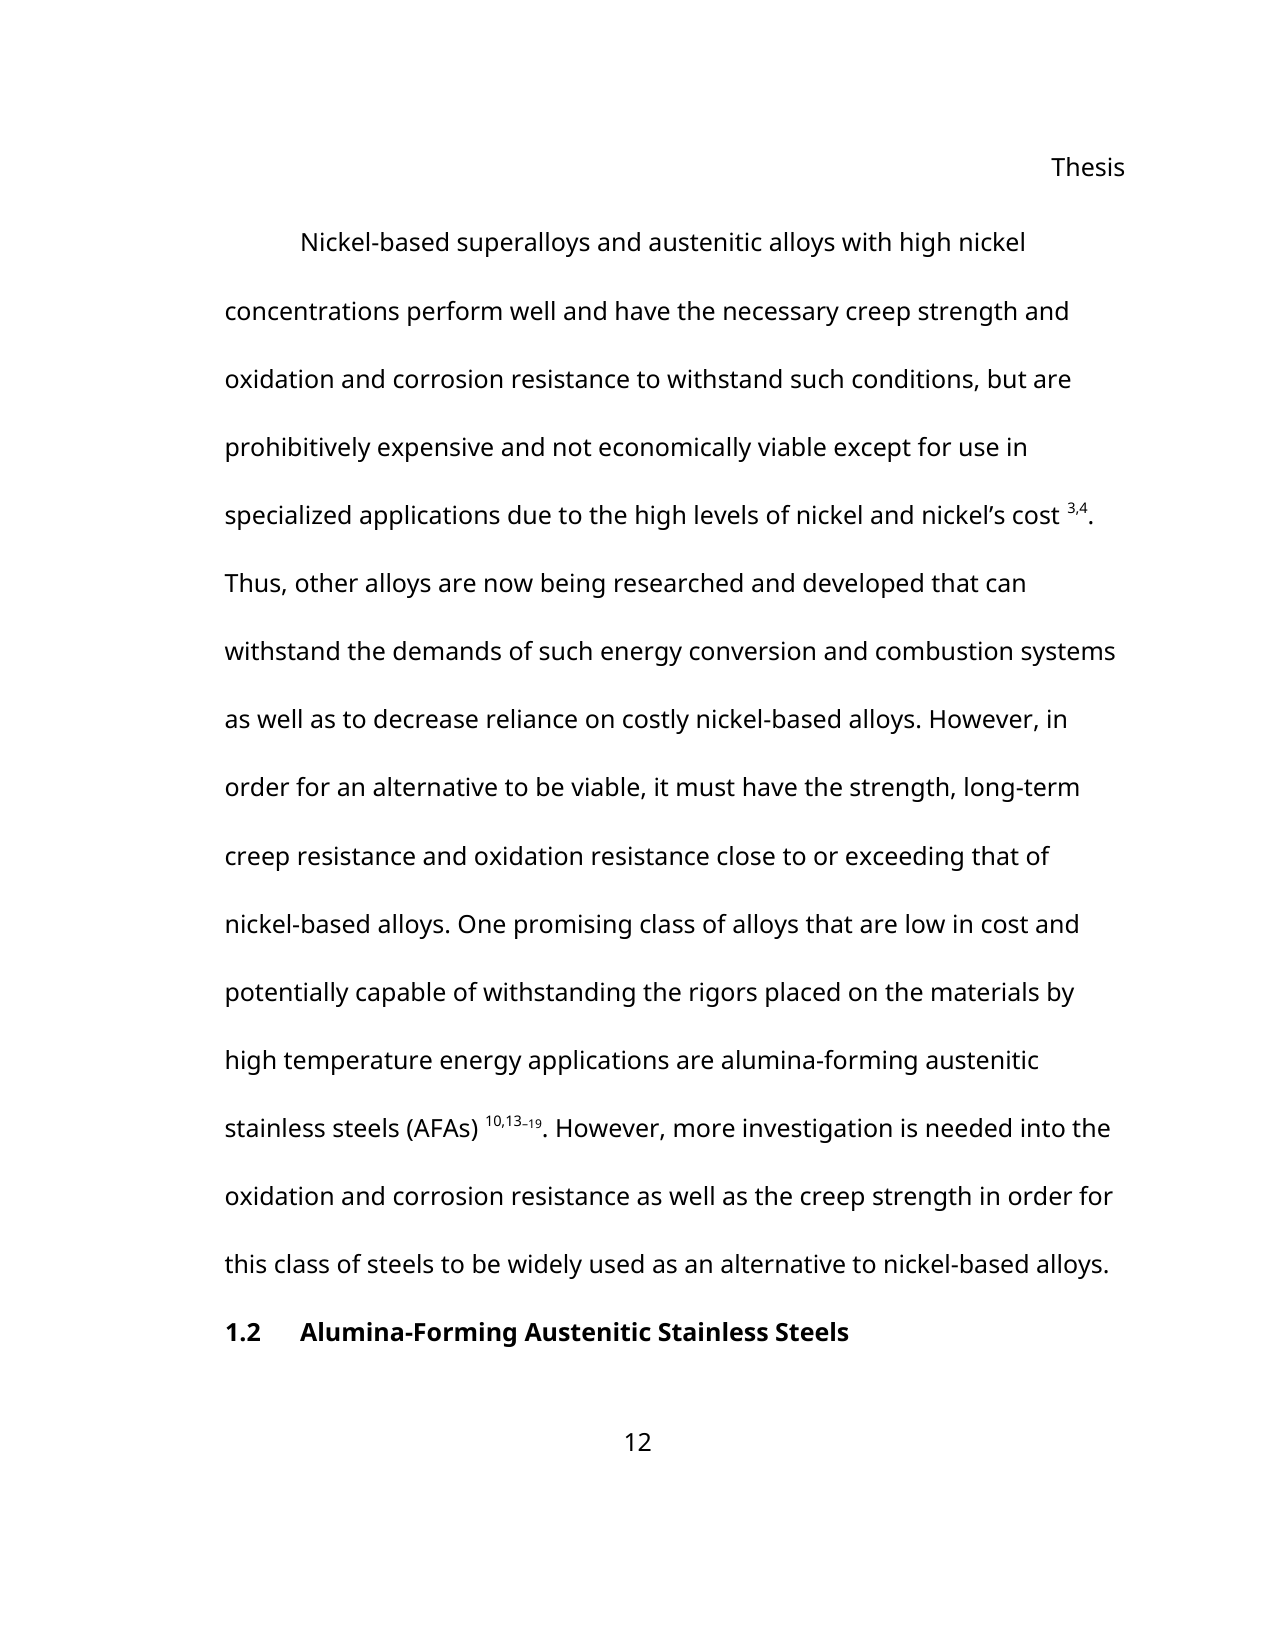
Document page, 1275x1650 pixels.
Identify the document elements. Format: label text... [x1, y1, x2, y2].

text Nickel-based superalloys and austenitic alloys with high nickel concentrations perform well and have the necessary creep strength and oxidation and corrosion resistance to withstand such conditions, but are prohibitively expensive and not economically viable except for use in specialized applications due to the high levels of nickel and nickel’s cost 3,4. Thus, other alloys are now being researched and developed that can withstand the demands of such energy conversion and combustion systems as well as to decrease reliance on costly nickel-based alloys. However, in order for an alternative to be viable, it must have the strength, long-term creep resistance and oxidation resistance close to or exceeding that of nickel-based alloys. One promising class of alloys that are low in cost and potentially capable of withstanding the rigors placed on the materials by high temperature energy applications are alumina-forming austenitic stainless steels (AFAs) 10,13–19. However, more investigation is needed into the oxidation and corrosion resistance as well as the creep strength in order for this class of steels to be widely used as an alternative to nickel-based alloys. [224, 225, 1125, 1281]
text 1.2 Alumina-Forming Austenitic Stainless Steels [224, 1315, 1125, 1349]
